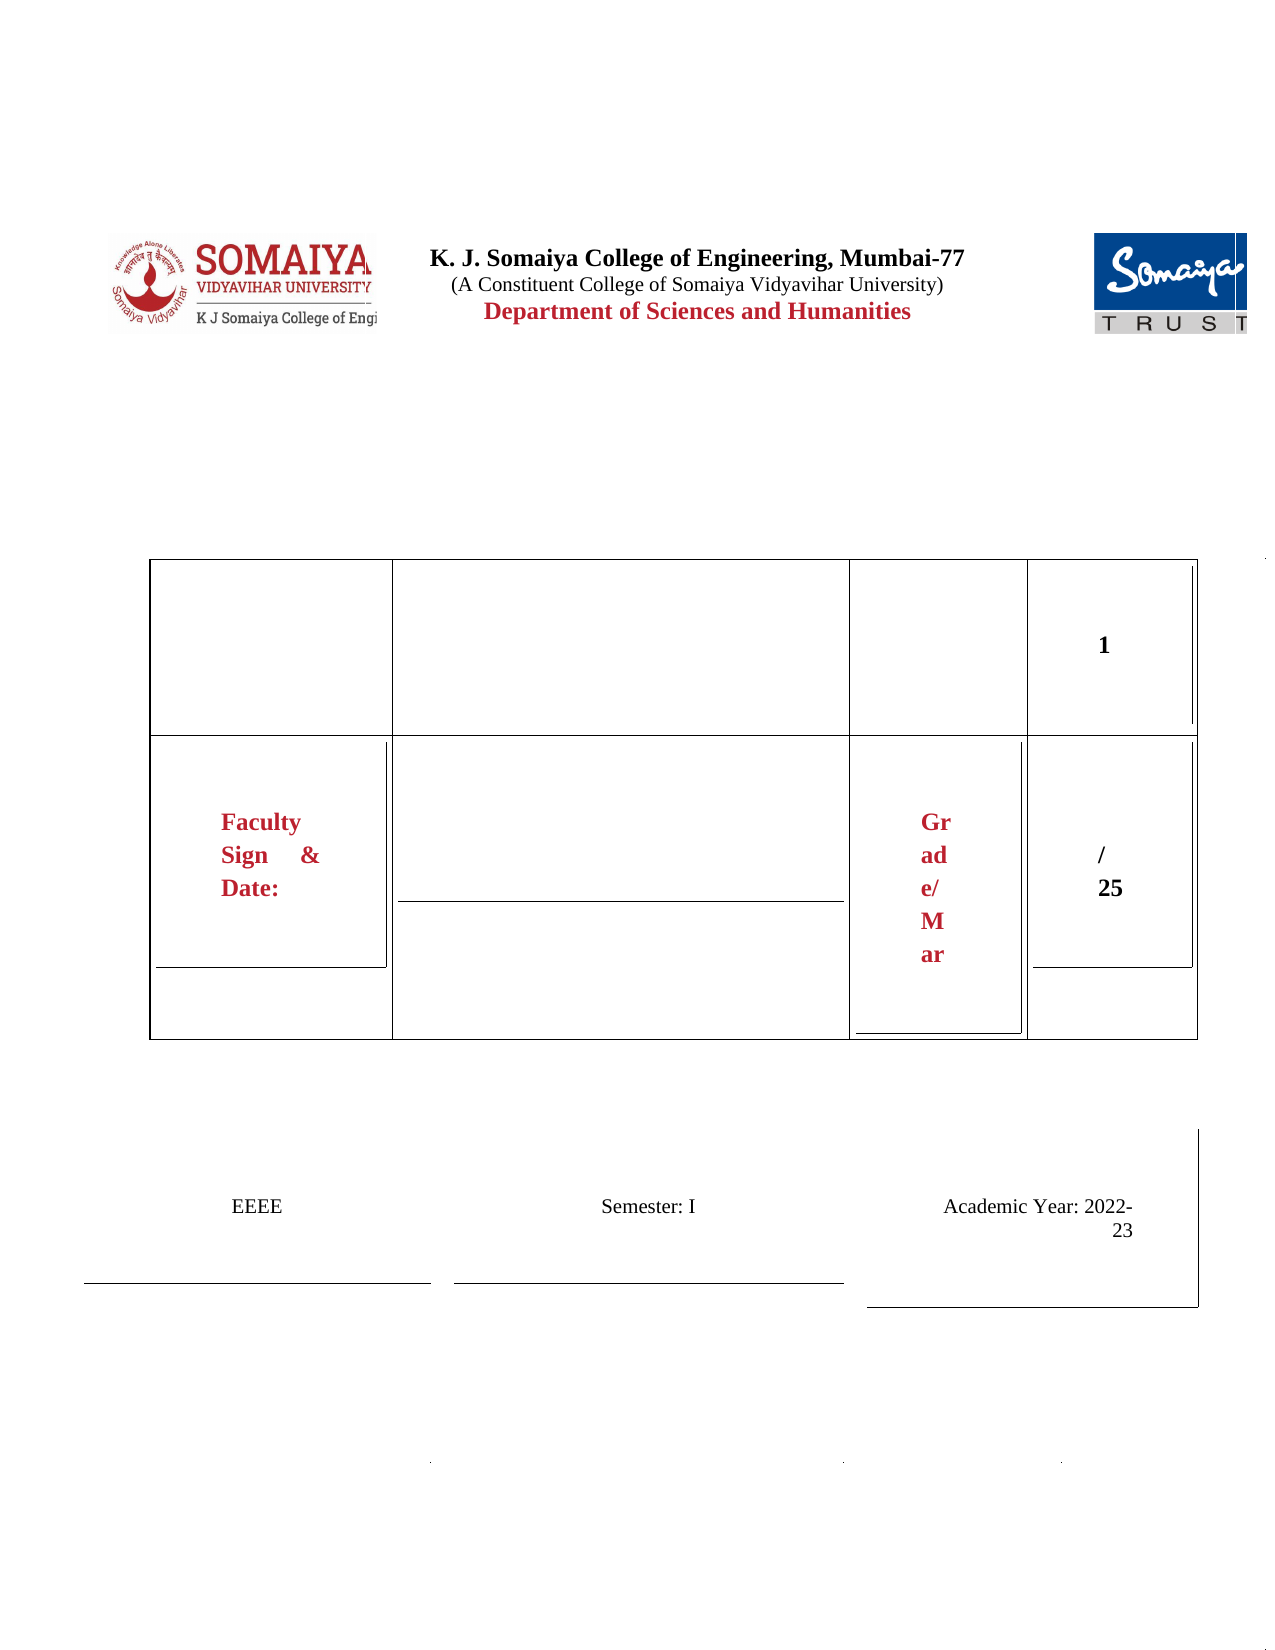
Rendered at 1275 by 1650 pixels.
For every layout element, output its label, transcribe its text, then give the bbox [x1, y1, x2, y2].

table_cell [850, 560, 1027, 735]
table_cell Faculty Sign & Date: [151, 736, 392, 1039]
table_cell [393, 560, 849, 735]
table_cell / 25 [1028, 736, 1197, 1039]
table_cell [151, 560, 392, 735]
table_cell Grade/Mar [850, 736, 1027, 1039]
table_cell 1 [1028, 560, 1197, 735]
table_cell [393, 736, 849, 1039]
